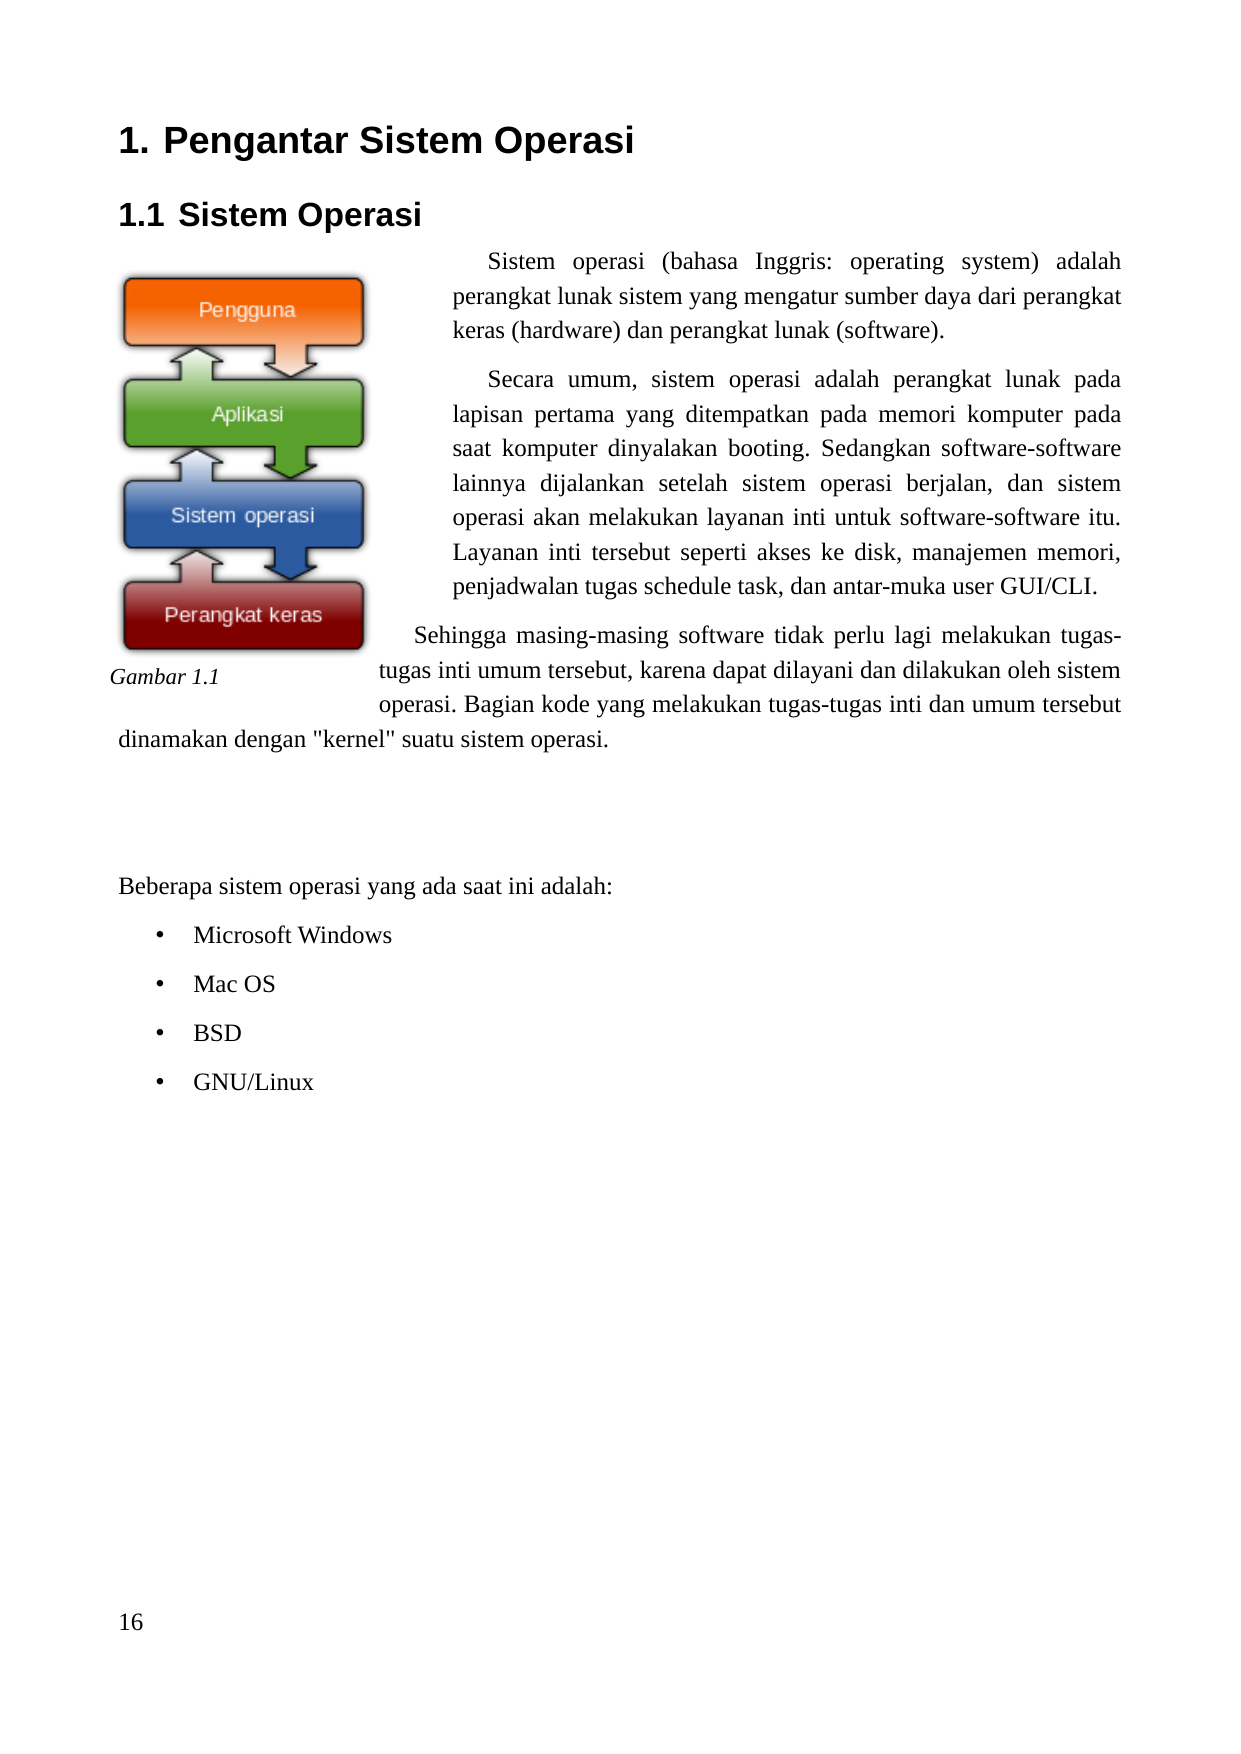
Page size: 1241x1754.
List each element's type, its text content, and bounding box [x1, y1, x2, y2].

subtitle Sistem Operasi [118, 195, 1122, 234]
text Gambar 1.1 [109, 663, 378, 689]
list Microsoft Windows [156, 920, 1122, 949]
list BSD [156, 1018, 1122, 1047]
list Mac OS [156, 969, 1122, 998]
picture [109, 265, 379, 663]
text Sistem operasi (bahasa Inggris: operating system) adalah perangkat lunak sistem yang mengatur sumber daya dari perangkat keras (hardware) dan perangkat lunak (software). [109, 246, 1122, 344]
text Sehingga masing-masing software tidak perlu lagi melakukan tugas-tugas inti umum tersebut, karena dapat dilayani dan dilakukan oleh sistem operasi. Bagian kode yang melakukan tugas-tugas inti dan umum tersebut dinamakan dengan "kernel" suatu sistem operasi. [118, 620, 1122, 752]
text Beberapa sistem operasi yang ada saat ini adalah: [118, 871, 1122, 899]
list GNU/Linux [156, 1067, 1122, 1096]
subtitle Pengantar Sistem Operasi [118, 118, 1122, 162]
text Secara umum, sistem operasi adalah perangkat lunak pada lapisan pertama yang ditempatkan pada memori komputer pada saat komputer dinyalakan booting. Sedangkan software-software lainnya dijalankan setelah sistem operasi berjalan, dan sistem operasi akan melakukan layanan inti untuk software-software itu. Layanan inti tersebut seperti akses ke disk, manajemen memori, penjadwalan tugas schedule task, dan antar-muka user GUI/CLI. [379, 364, 1122, 600]
